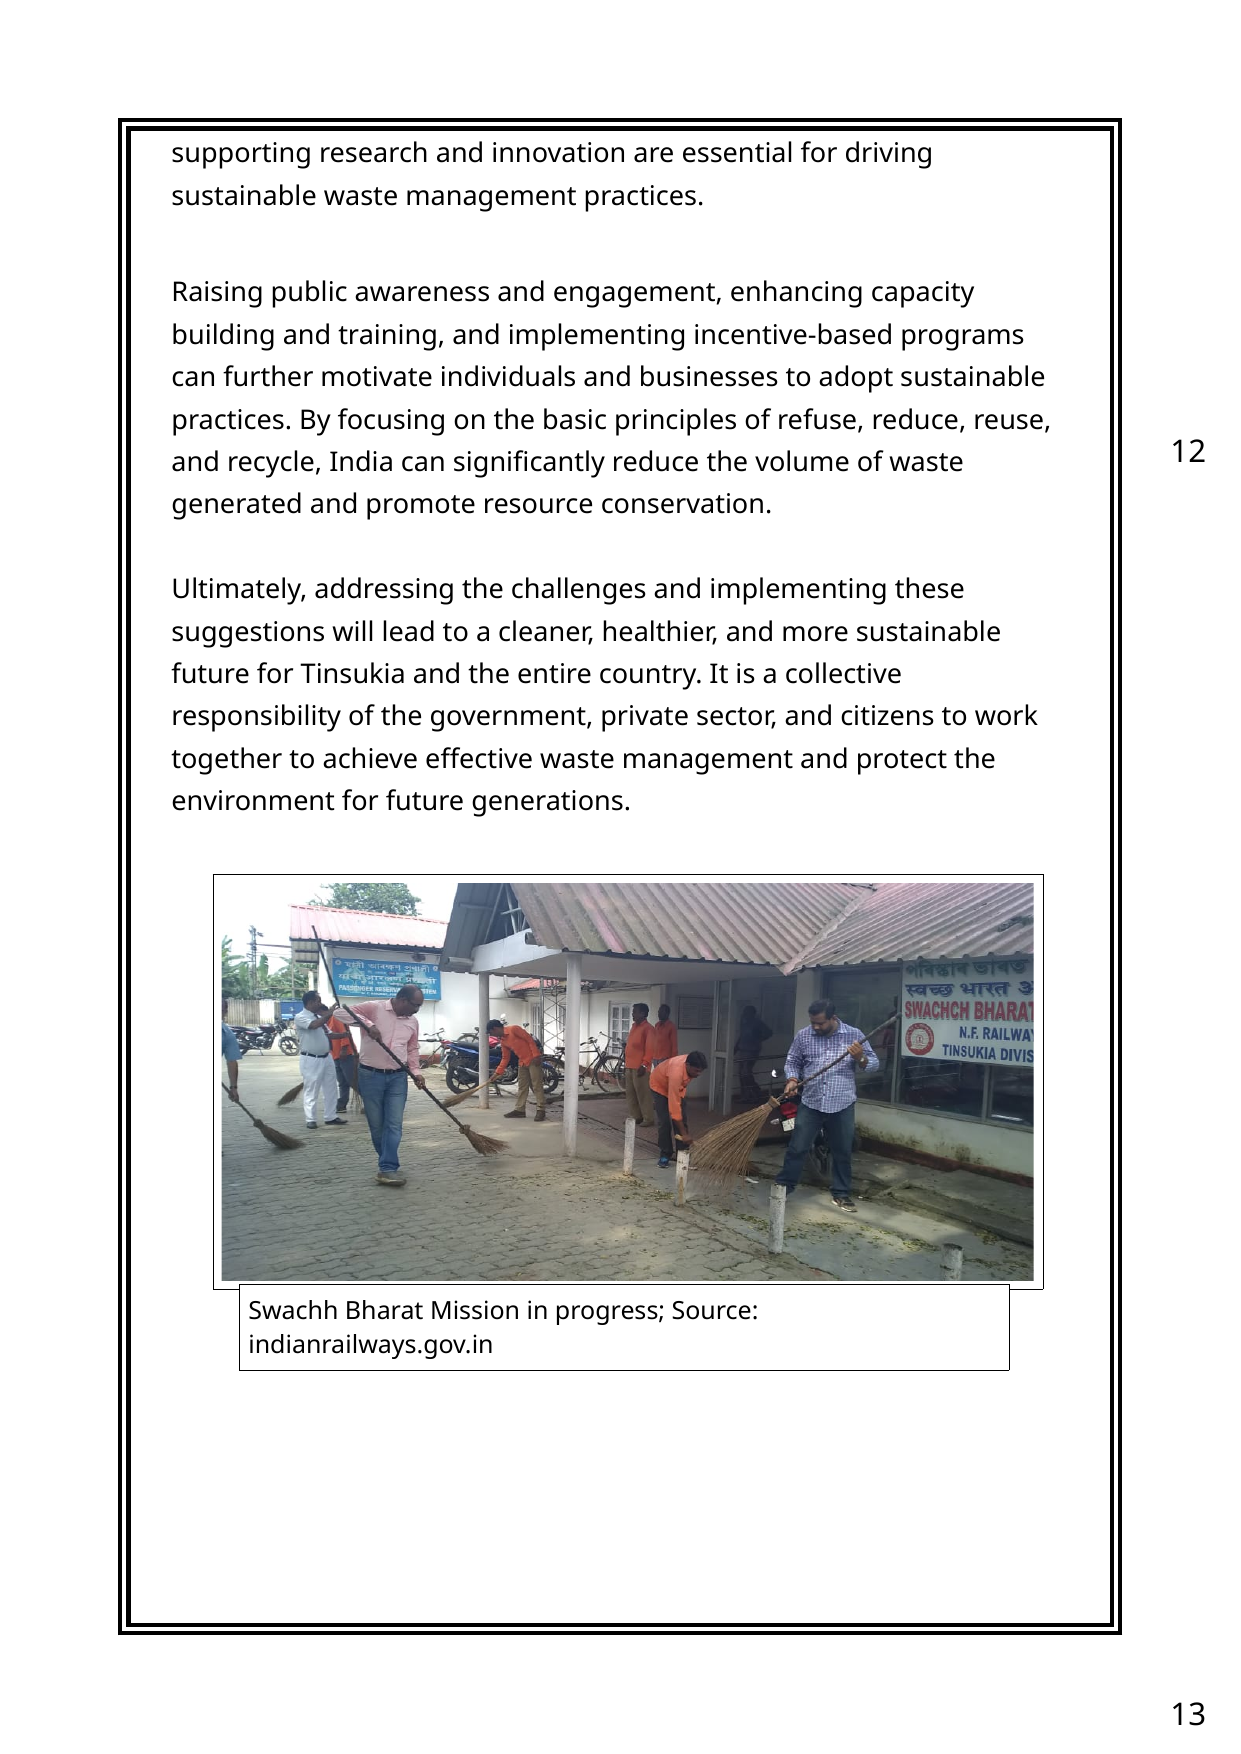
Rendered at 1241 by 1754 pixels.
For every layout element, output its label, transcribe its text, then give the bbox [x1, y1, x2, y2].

picture [221, 883, 1034, 1281]
text Effective waste management in Tinsukia requires a collaborative effort between the municipal corporation and the residents. By improving infrastructure, educating the community, and ensuring transparency in funding, Tinsukia can achieve a cleaner and healthier environment. It is essential for residents to actively participate and take responsibility for their waste to support the municipal efforts in maintaining a clean town. In conclusion, effective waste management in India is crucial for promoting public health, protecting the environment, and ensuring sustainable development. The country faces significant challenges, including rapid urbanization, inadequate infrastructure, insufficient public awareness, and limited recycling practices. However, by adopting a comprehensive and multi-pronged approach, these challenges can be addressed effectively. Strengthening waste management infrastructure, promoting waste segregation at the source, enhancing recycling and reuse practices, and integrating waste-to-energy technologies are key steps toward improving the waste management system. Developing comprehensive policies and regulations, encouraging public-private partnerships, and supporting research and innovation are essential for driving sustainable waste management practices. [171, 134, 1069, 213]
text Swachh Bharat Mission in progress; Source: indianrailways.gov.in [248, 1293, 1000, 1361]
text Raising public awareness and engagement, enhancing capacity building and training, and implementing incentive-based programs can further motivate individuals and businesses to adopt sustainable practices. By focusing on the basic principles of refuse, reduce, reuse, and recycle, India can significantly reduce the volume of waste generated and promote resource conservation. Ultimately, addressing the challenges and implementing these suggestions will lead to a cleaner, healthier, and more sustainable future for Tinsukia and the entire country. It is a collective responsibility of the government, private sector, and citizens to work together to achieve effective waste management and protect the environment for future generations. [171, 231, 1069, 818]
